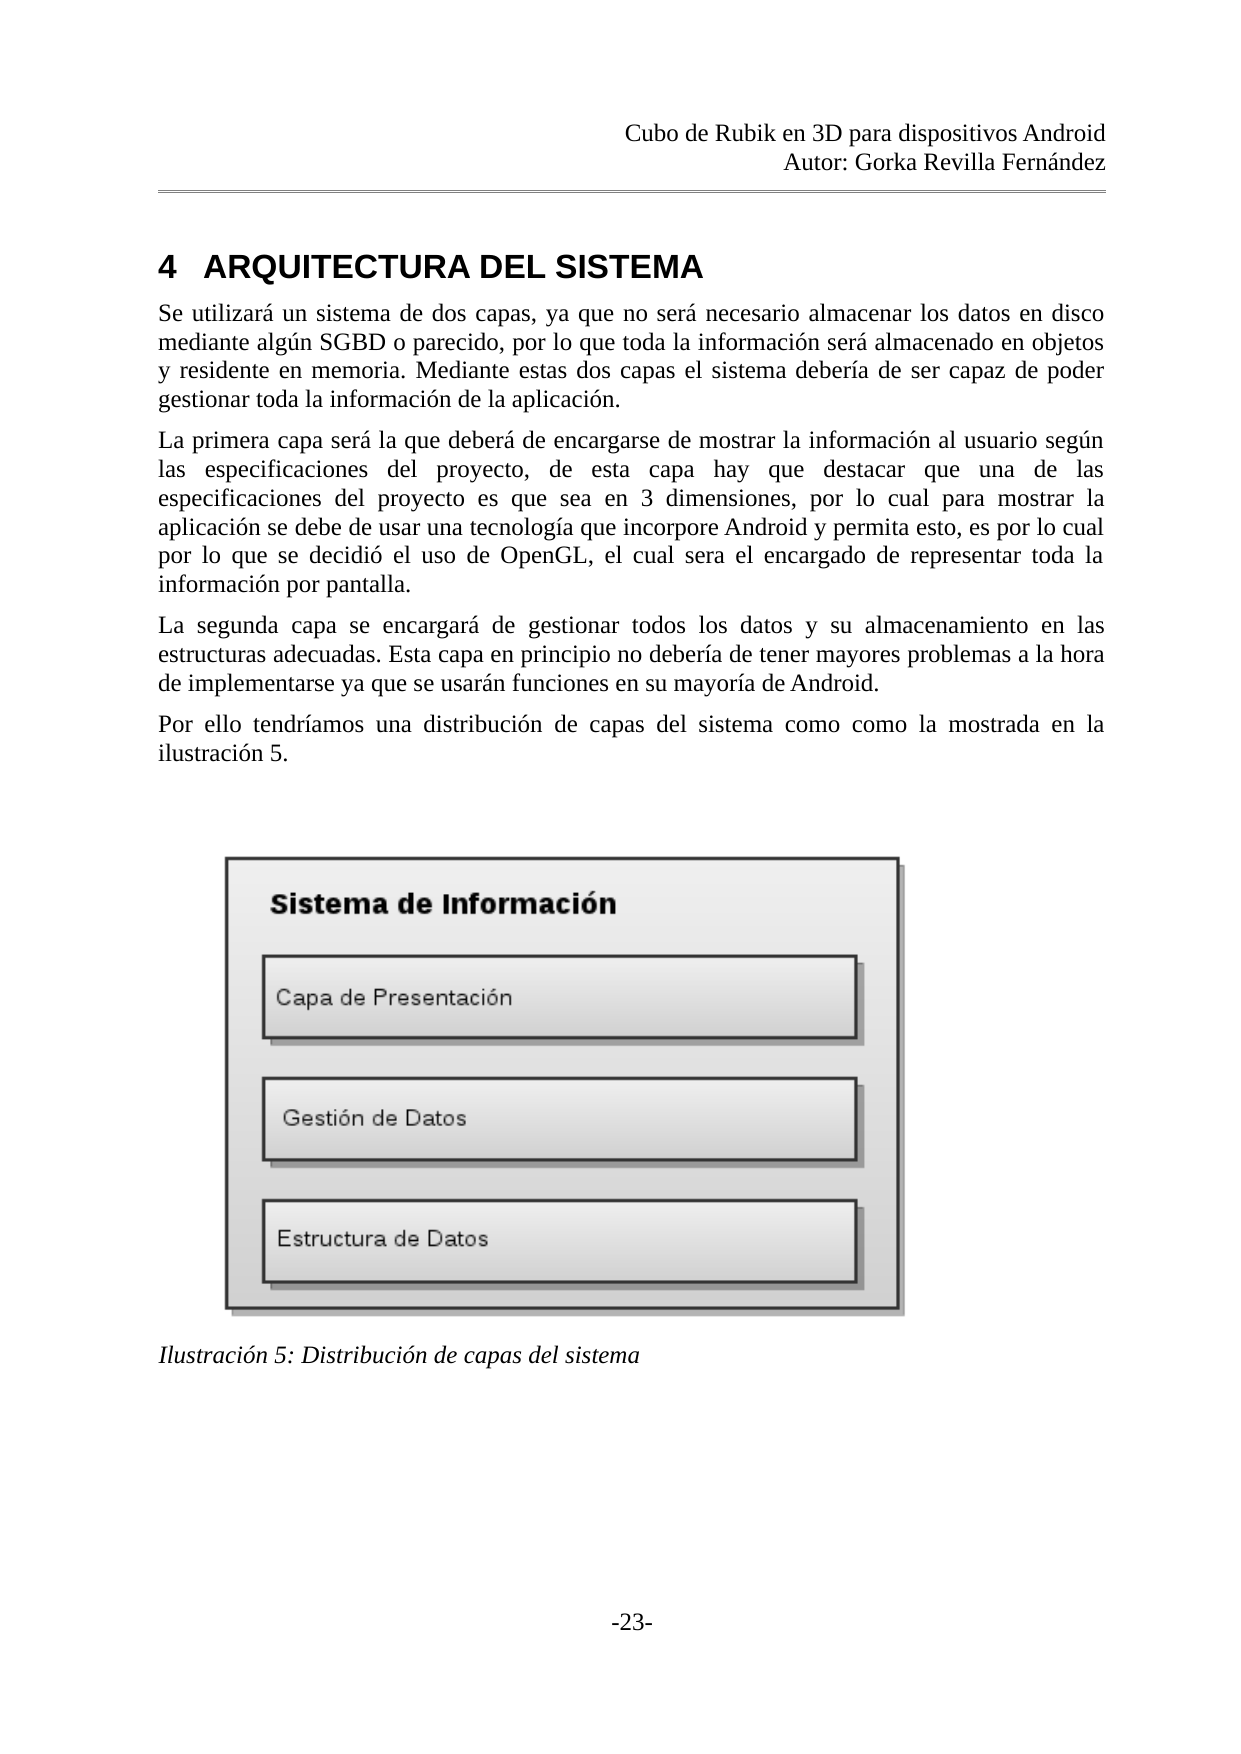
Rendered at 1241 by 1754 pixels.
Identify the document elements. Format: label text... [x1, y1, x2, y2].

subtitle ARQUITECTURA DEL SISTEMA [158, 247, 1106, 285]
text Se utilizará un sistema de dos capas, ya que no será necesario almacenar los datos en disco mediante algún SGBD o parecido, por lo que toda la información será almacenado en objetos y residente en memoria. Mediante estas dos capas el sistema debería de ser capaz de poder gestionar toda la información de la aplicación. [158, 298, 1106, 413]
text La segunda capa se encargará de gestionar todos los datos y su almacenamiento en las estructuras adecuadas. Esta capa en principio no debería de tener mayores problemas a la hora de implementarse ya que se usarán funciones en su mayoría de Android. [158, 610, 1106, 697]
text La primera capa será la que deberá de encargarse de mostrar la información al usuario según las especificaciones del proyecto, de esta capa hay que destacar que una de las especificaciones del proyecto es que sea en 3 dimensiones, por lo cual para mostrar la aplicación se debe de usar una tecnología que incorpore Android y permita esto, es por lo cual por lo que se decidió el uso de OpenGL, el cual sera el encargado de representar toda la información por pantalla. [158, 425, 1106, 598]
text Ilustración 5: Distribución de capas del sistema [158, 1341, 931, 1369]
picture [158, 793, 932, 1341]
text Por ello tendríamos una distribución de capas del sistema como como la mostrada en la ilustración 5. [158, 709, 1106, 767]
